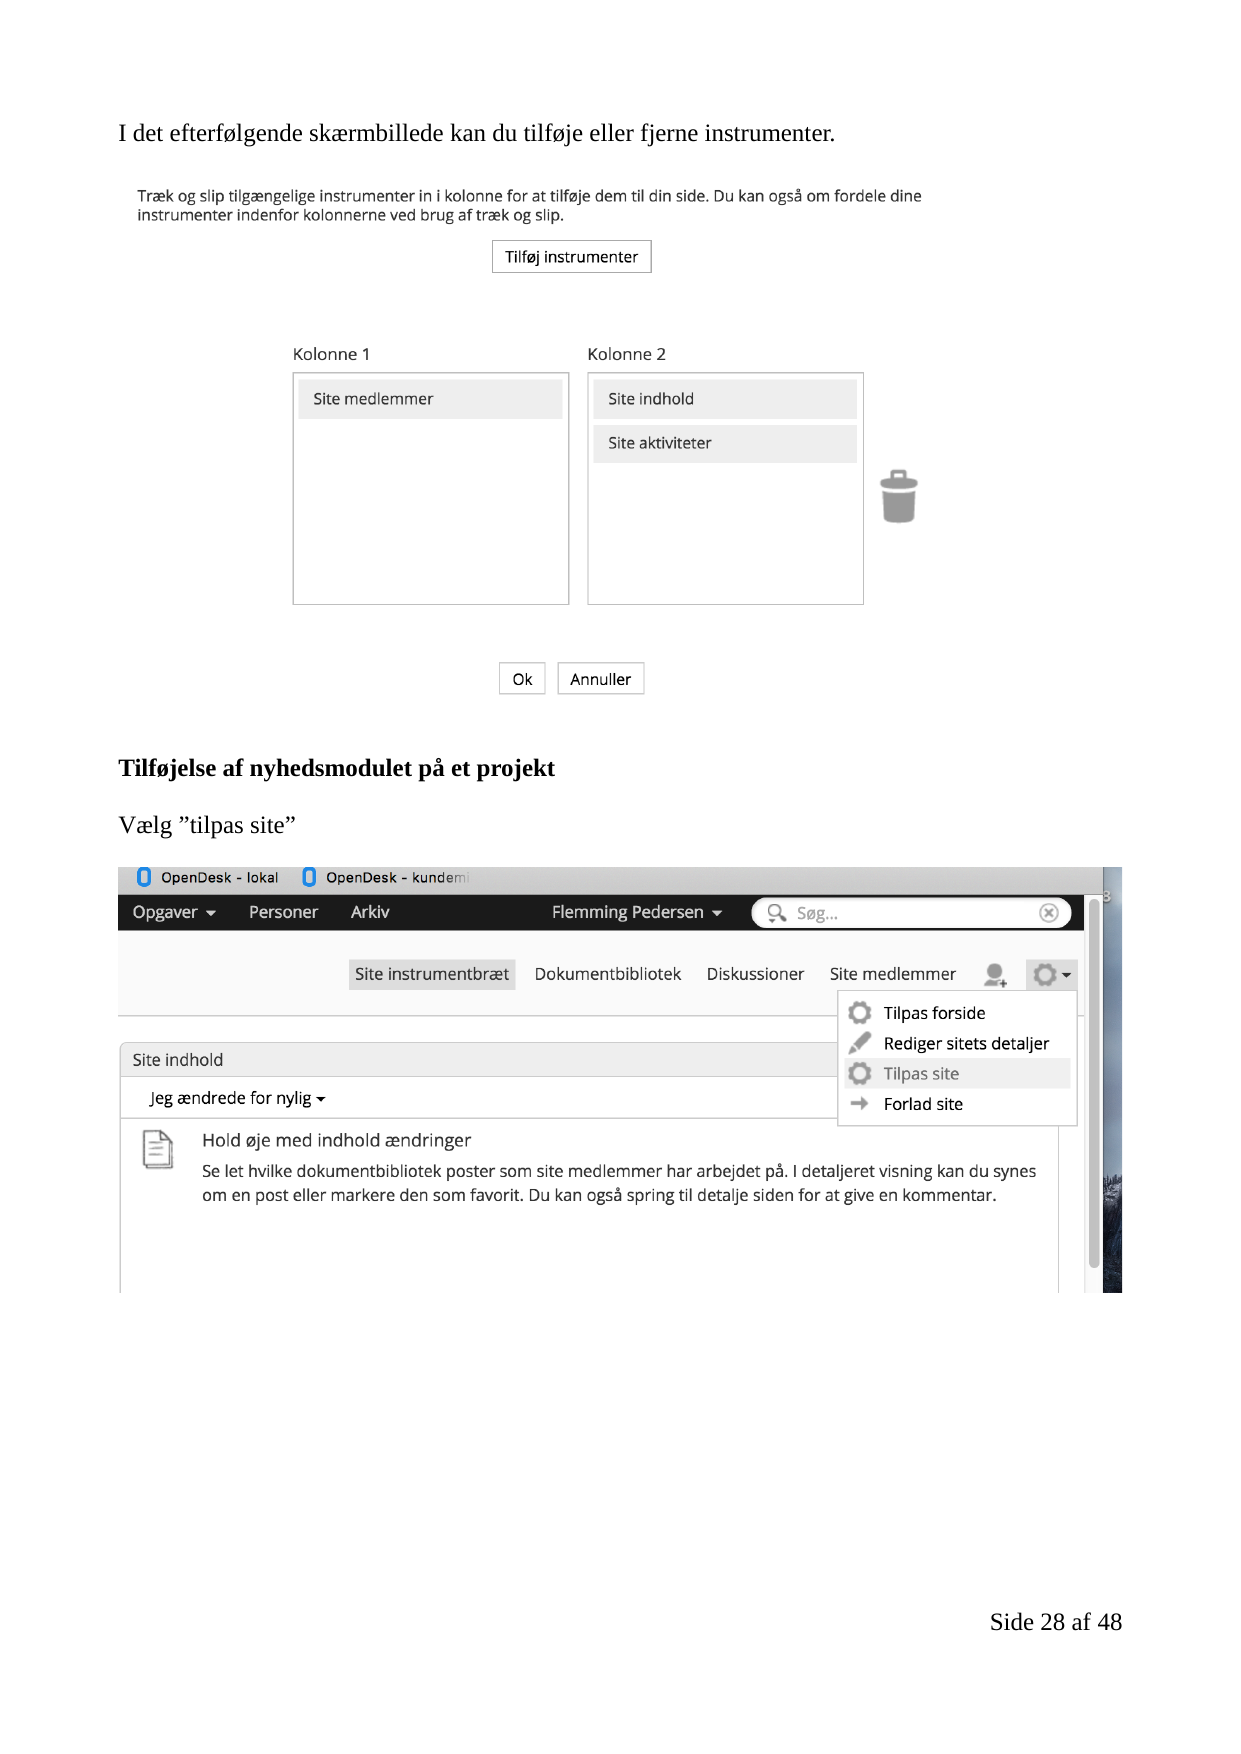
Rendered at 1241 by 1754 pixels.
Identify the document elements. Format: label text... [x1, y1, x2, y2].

picture [118, 175, 1123, 724]
text Vælg ”tilpas site” [118, 810, 1122, 839]
subtitle Tilføjelse af nyhedsmodulet på et projekt [118, 753, 1122, 782]
text I det efterfølgende skærmbillede kan du tilføje eller fjerne instrumenter. [118, 118, 1122, 147]
picture [118, 867, 1123, 1293]
